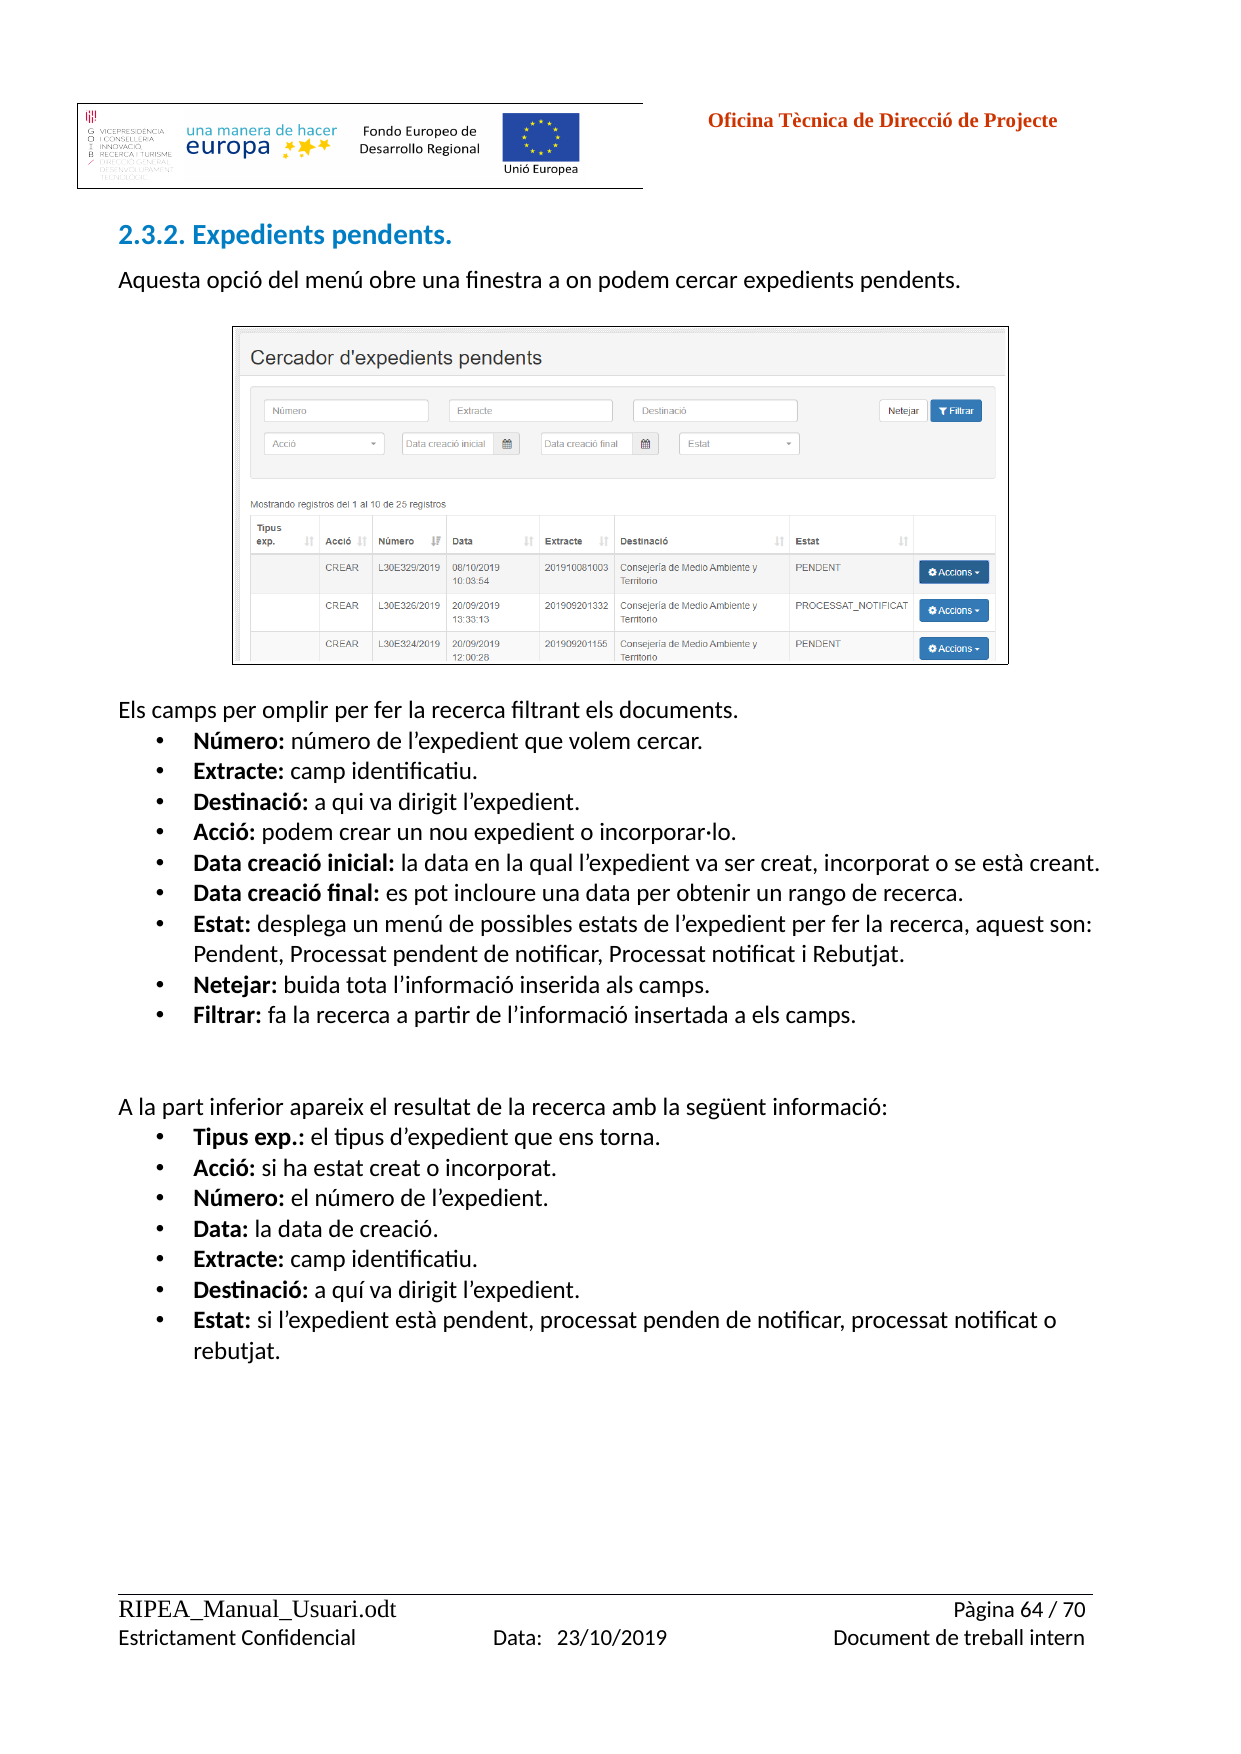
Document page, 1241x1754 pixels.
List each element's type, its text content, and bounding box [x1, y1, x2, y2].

list Data: la data de creació. [156, 1213, 1122, 1244]
picture [82, 108, 178, 182]
list Extracte: camp identificatiu. [156, 755, 1122, 786]
text Els camps per omplir per fer la recerca filtrant els documents. [118, 694, 1122, 725]
list Número: número de l’expedient que volem cercar. [156, 725, 1122, 755]
list Tipus exp.: el tipus d’expedient que ens torna. [156, 1122, 1122, 1152]
list Filtrar: fa la recerca a partir de l’informació insertada a els camps. [156, 999, 1122, 1030]
subtitle 2.3.2. Expedients pendents. [118, 216, 1122, 252]
list Destinació: a qui va dirigit l’expedient. [156, 786, 1122, 816]
list Extracte: camp identificatiu. [156, 1244, 1122, 1274]
list Número: el número de l’expedient. [156, 1183, 1122, 1213]
list Estat: desplega un menú de possibles estats de l’expedient per fer la recerca, aquest son: Pendent, Processat pendent de notificar, Processat notificat i Rebutjat. [156, 908, 1122, 969]
picture [184, 108, 585, 182]
list Acció: podem crear un nou expedient o incorporar·lo. [156, 816, 1122, 847]
list Destinació: a quí va dirigit l’expedient. [156, 1274, 1122, 1305]
text A la part inferior apareix el resultat de la recerca amb la següent informació: [118, 1091, 1122, 1122]
list Data creació final: es pot incloure una data per obtenir un rango de recerca. [156, 877, 1122, 908]
list Netejar: buida tota l’informació inserida als camps. [156, 969, 1122, 999]
text Aquesta opció del menú obre una finestra a on podem cercar expedients pendents. [118, 264, 1122, 295]
list Estat: si l’expedient està pendent, processat penden de notificar, processat notificat o rebutjat. [156, 1305, 1122, 1366]
list Data creació inicial: la data en la qual l’expedient va ser creat, incorporat o se està creant. [156, 847, 1122, 877]
picture [235, 328, 1005, 661]
list Acció: si ha estat creat o incorporat. [156, 1152, 1122, 1183]
